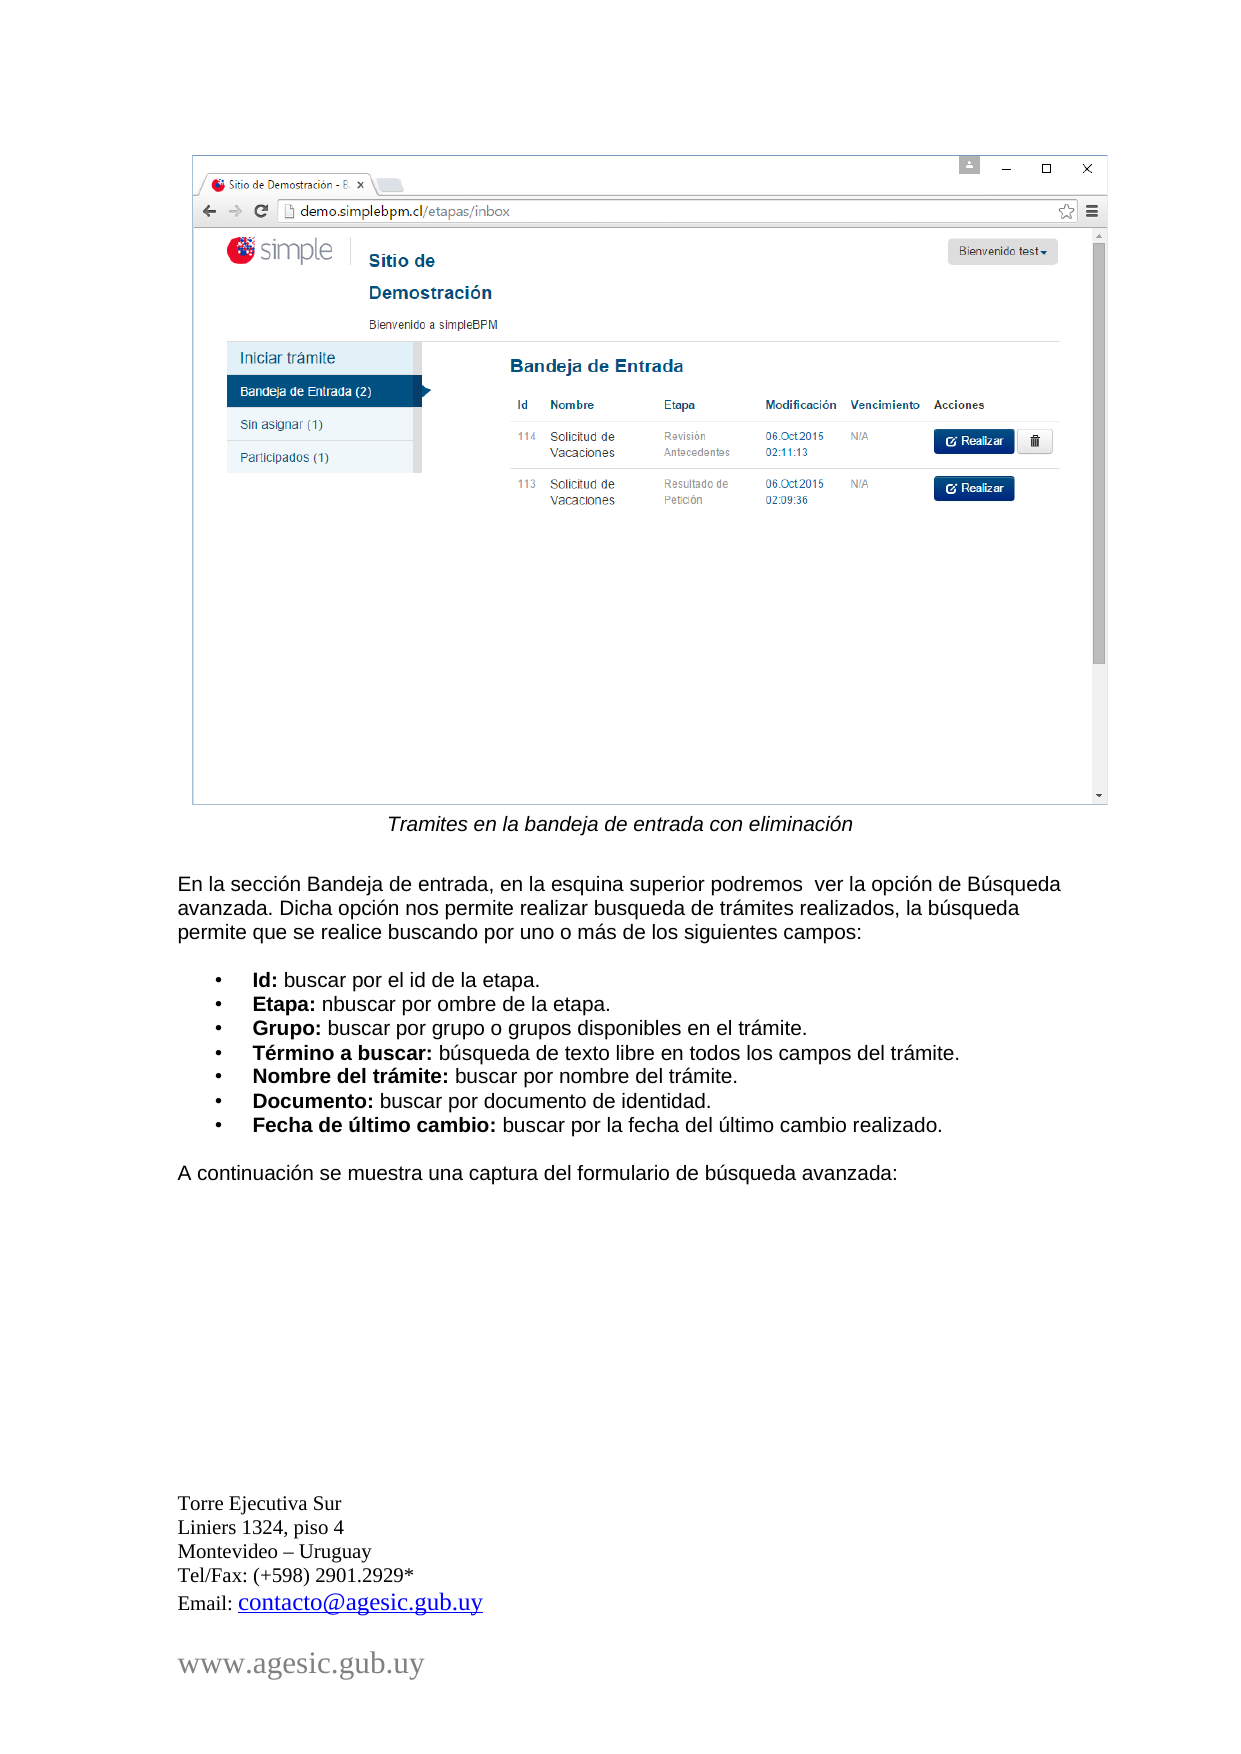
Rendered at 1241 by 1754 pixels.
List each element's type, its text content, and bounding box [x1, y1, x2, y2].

text Tramites en la bandeja de entrada con eliminación [177, 812, 1063, 836]
list Término a buscar: búsqueda de texto libre en todos los campos del trámite. [215, 1040, 1063, 1064]
list Grupo: buscar por grupo o grupos disponibles en el trámite. [215, 1016, 1063, 1040]
text En la sección Bandeja de entrada, en la esquina superior podremos ver la opción de Búsqueda avanzada. Dicha opción nos permite realizar busqueda de trámites realizados, la búsqueda permite que se realice buscando por uno o más de los siguientes campos: [177, 872, 1063, 944]
list Fecha de último cambio: buscar por la fecha del último cambio realizado. [215, 1112, 1063, 1137]
list Etapa: nbuscar por ombre de la etapa. [215, 992, 1063, 1016]
picture [192, 155, 1108, 805]
list Documento: buscar por documento de identidad. [215, 1088, 1063, 1112]
text A continuación se muestra una captura del formulario de búsqueda avanzada: [177, 1161, 1063, 1184]
list Id: buscar por el id de la etapa. [215, 968, 1063, 992]
list Nombre del trámite: buscar por nombre del trámite. [215, 1064, 1063, 1088]
